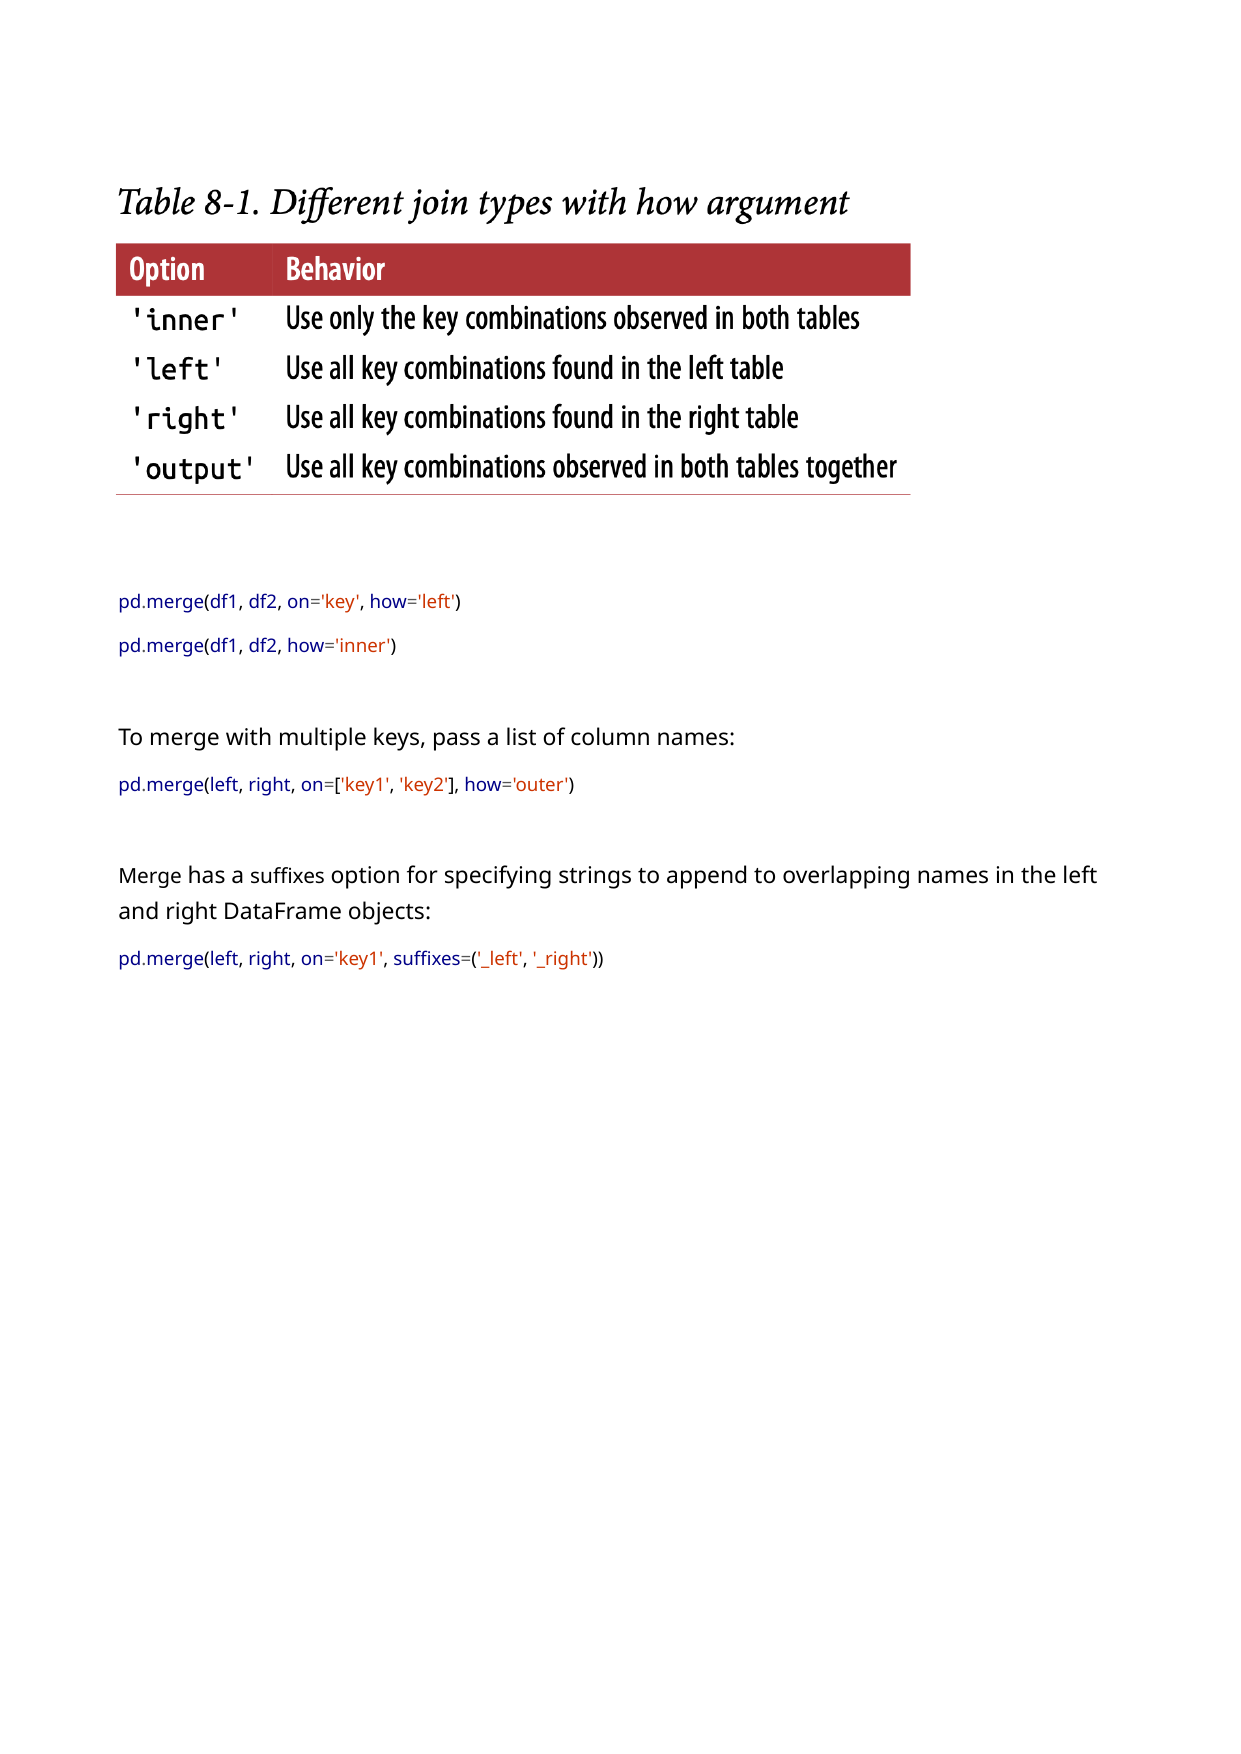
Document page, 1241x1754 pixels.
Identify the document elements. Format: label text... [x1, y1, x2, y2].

picture [81, 156, 974, 514]
text To merge with multiple keys, pass a list of column names: [118, 720, 1122, 752]
text pd.merge(df1, df2, on='key', how='left') [118, 589, 1122, 614]
text pd.merge(df1, df2, how='inner') [118, 633, 1122, 658]
text Merge has a suffixes option for specifying strings to append to overlapping names in the left and right DataFrame objects: [118, 859, 1122, 926]
text pd.merge(left, right, on=['key1', 'key2'], how='outer') [118, 771, 1122, 796]
text pd.merge(left, right, on='key1', suffixes=('_left', '_right')) [118, 945, 1122, 971]
